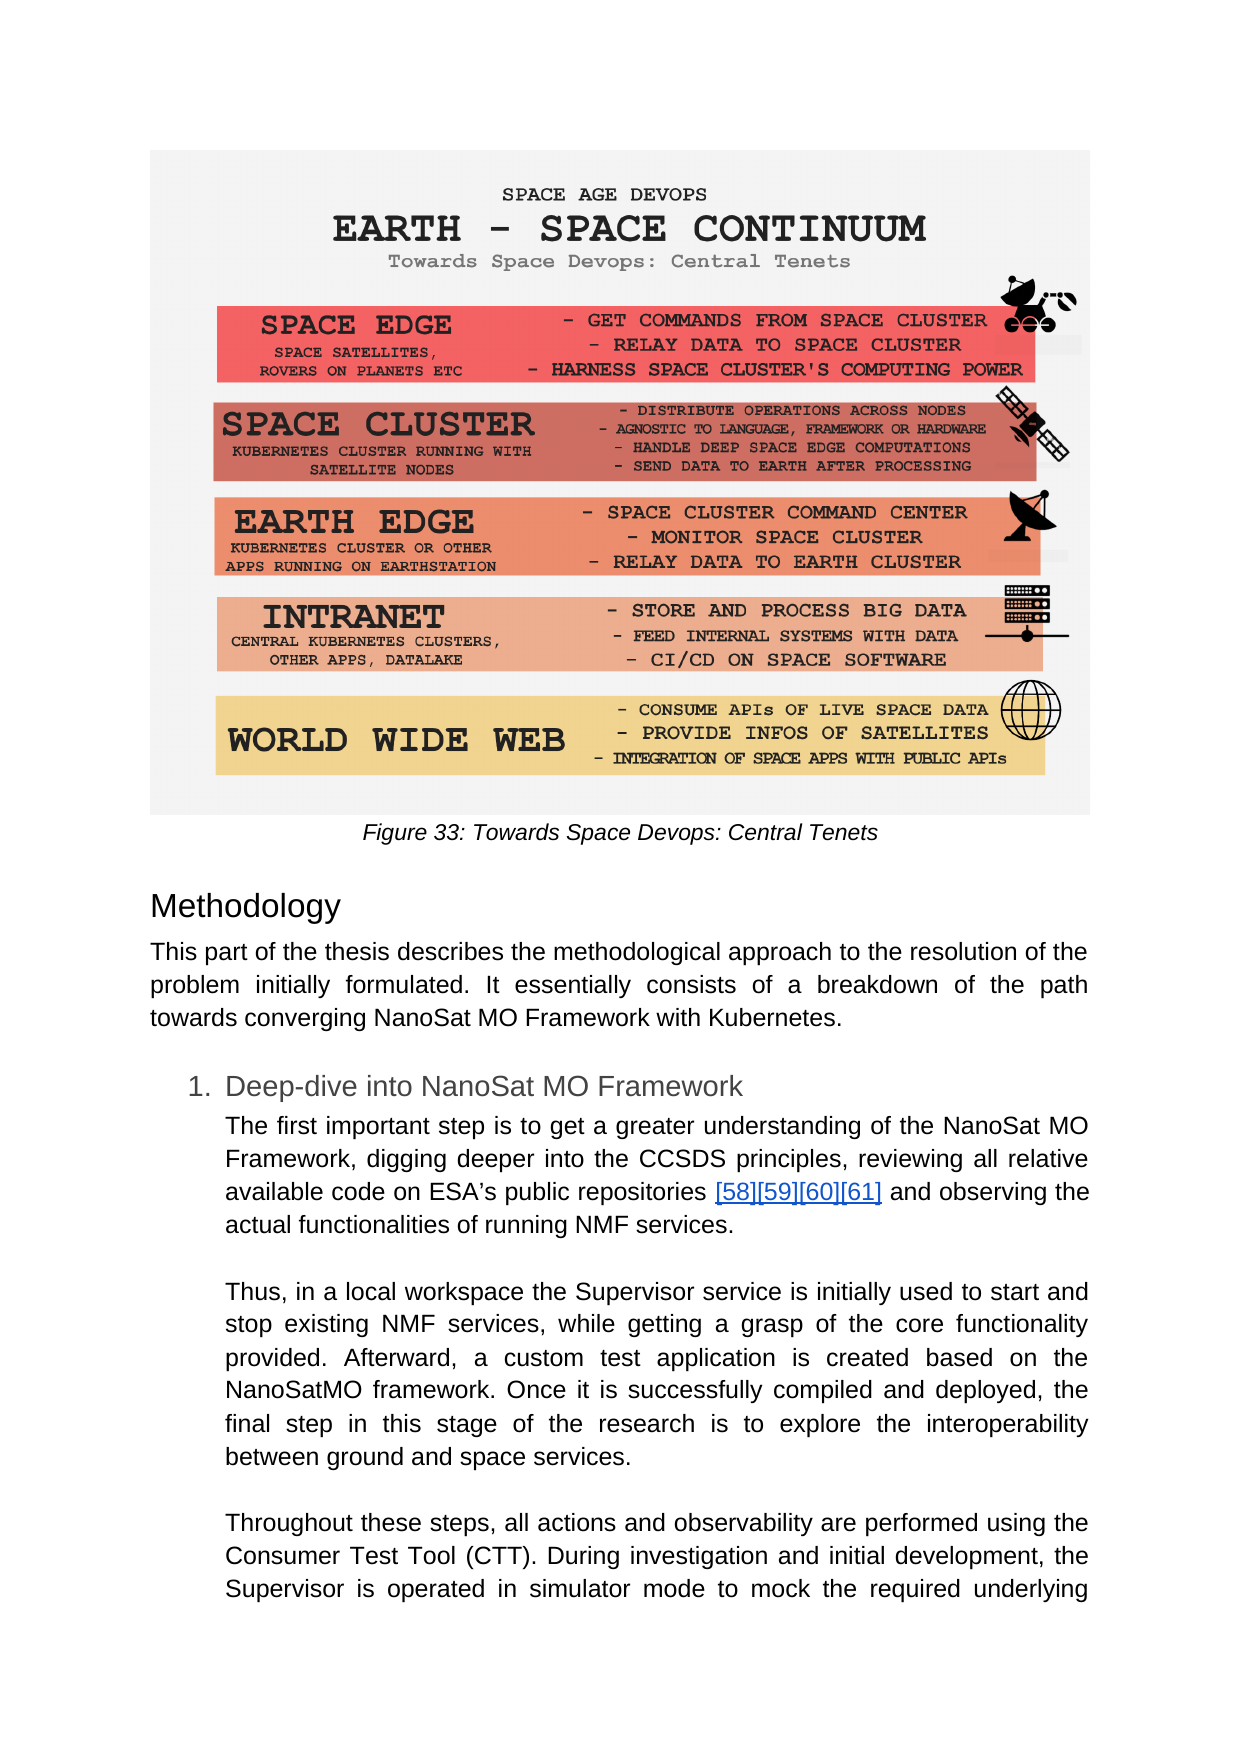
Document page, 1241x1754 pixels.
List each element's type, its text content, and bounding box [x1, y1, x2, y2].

text The first important step is to get a greater understanding of the NanoSat MO Framework, digging deeper into the CCSDS principles, reviewing all relative available code on ESA’s public repositories [58][59][60][61] and observing the actual functionalities of running NMF services. [225, 1111, 1090, 1239]
picture [150, 150, 1091, 815]
text Figure 33: Towards Space Devops: Central Tenets [150, 818, 1090, 845]
text Thus, in a local workspace the Supervisor service is initially used to start and stop existing NMF services, while getting a grasp of the core functionality provided. Afterward, a custom test application is created based on the NanoSatMO framework. Once it is successfully compiled and deployed, the final step in this stage of the research is to explore the interoperability between ground and space services. [225, 1276, 1090, 1470]
text Throughout these steps, all actions and observability are performed using the Consumer Test Tool (CTT). During investigation and initial development, the Supervisor is operated in simulator mode to mock the required underlying [225, 1508, 1090, 1602]
text Τhis part of the thesis describes the methodological approach to the resolution of the problem initially formulated. It essentially consists of a breakdown of the path towards converging NanoSat MO Framework with Kubernetes. [150, 937, 1090, 1032]
subtitle Deep-dive into NanoSat MO Framework [187, 1069, 1090, 1103]
subtitle Methodology [150, 886, 1090, 924]
